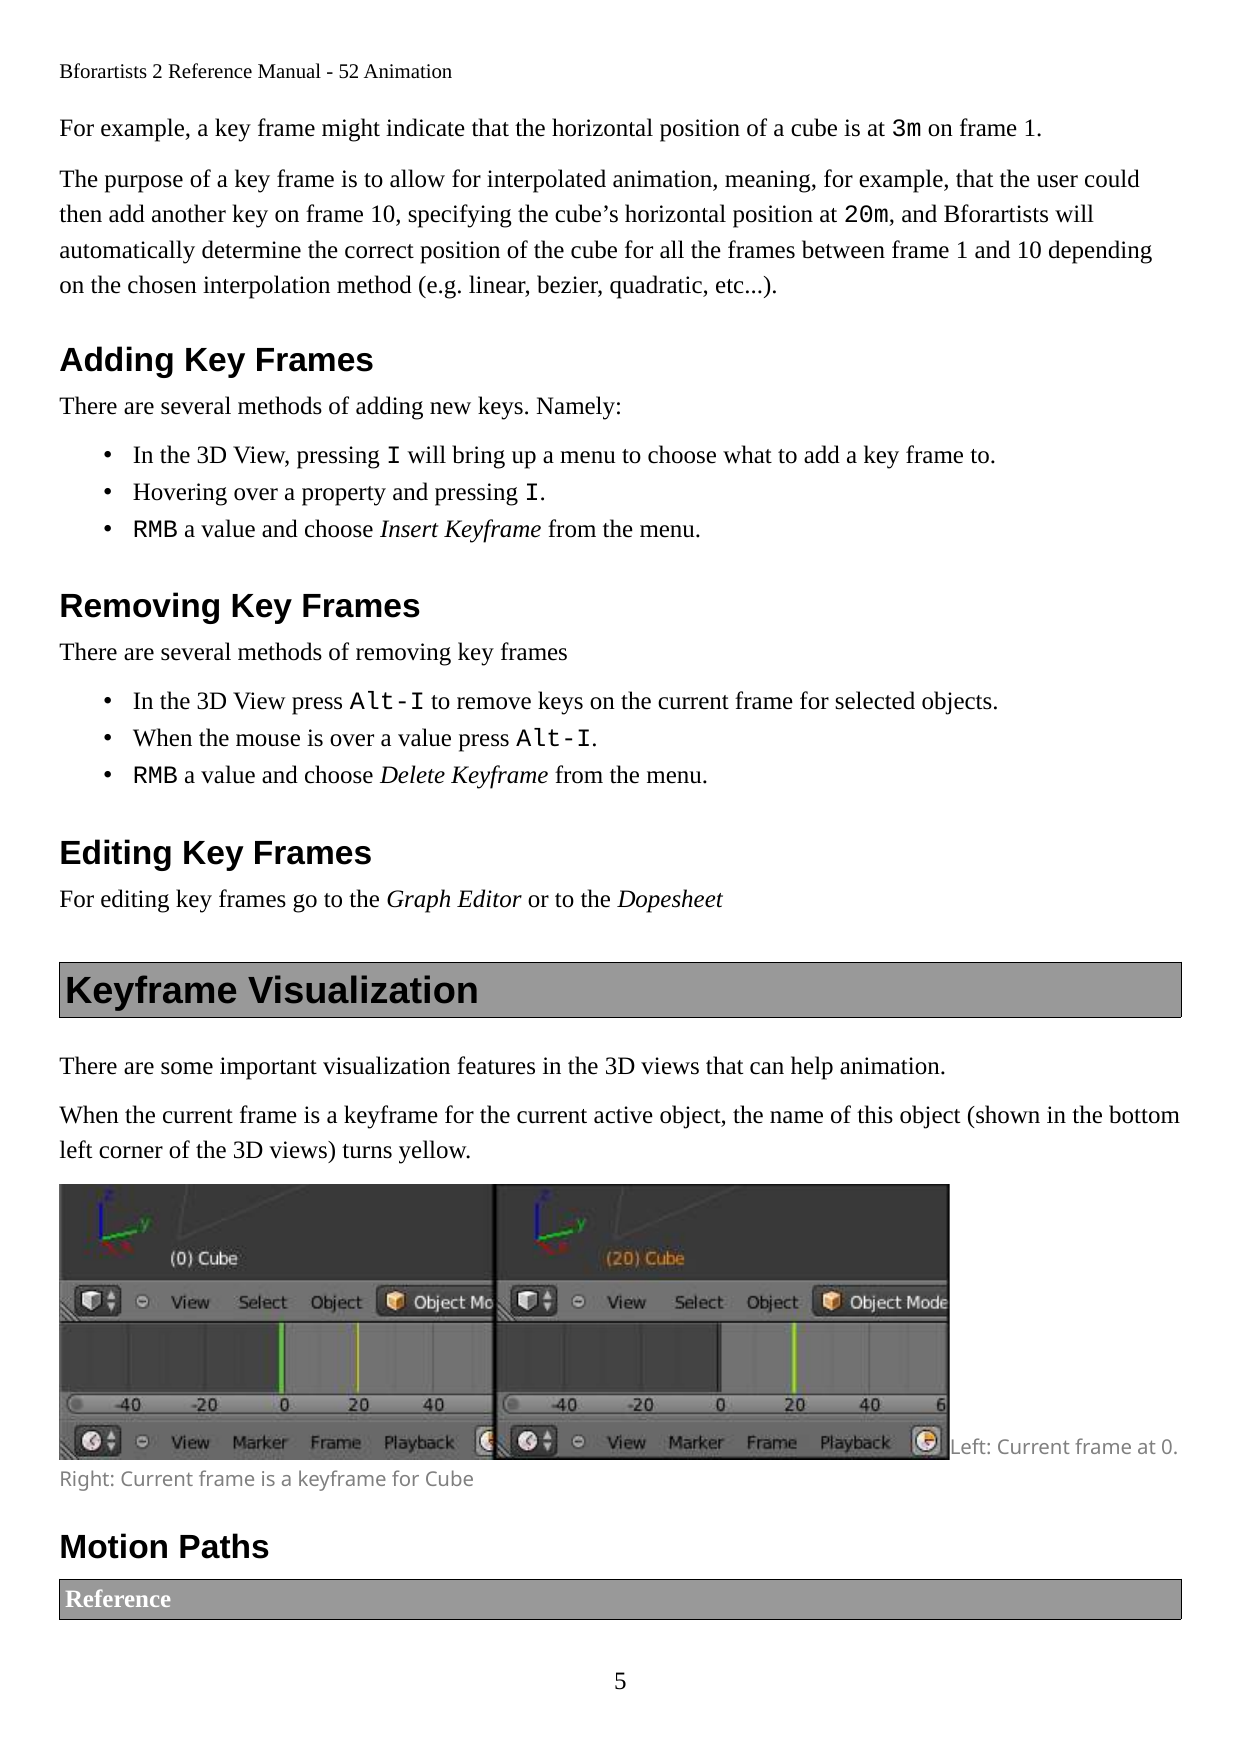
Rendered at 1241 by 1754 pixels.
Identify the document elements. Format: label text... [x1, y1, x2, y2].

text There are some important visualization features in the 3D views that can help animation. [59, 1051, 1181, 1080]
text There are several methods of adding new keys. Namely: [59, 391, 1181, 419]
subtitle Editing Key Frames [59, 833, 1181, 871]
list RMB a value and choose Delete Keyframe from the menu. [103, 760, 1181, 791]
text When the current frame is a keyframe for the current active object, the name of this object (shown in the bottom left corner of the 3D views) turns yellow. [59, 1101, 1181, 1164]
picture [59, 1184, 950, 1460]
text For example, a key frame might indicate that the horizontal position of a cube is at 3m on frame 1. [59, 113, 1181, 143]
text There are several methods of removing key frames [59, 637, 1181, 666]
list When the mouse is over a value press Alt-I. [103, 723, 1181, 754]
subtitle Adding Key Frames [59, 339, 1181, 378]
table_header Keyframe Visualization [60, 963, 1181, 1017]
list Hovering over a property and pressing I. [103, 477, 1181, 508]
list In the 3D View, pressing I will bring up a menu to choose what to add a key frame to. [103, 440, 1181, 471]
text Left: Current frame at 0. Right: Current frame is a keyframe for Cube [59, 1429, 1181, 1492]
subtitle Motion Paths [59, 1527, 1181, 1566]
list RMB a value and choose Insert Keyframe from the menu. [103, 514, 1181, 544]
subtitle Removing Key Frames [59, 586, 1181, 625]
text For editing key frames go to the Graph Editor or to the Dopesheet [59, 884, 1181, 913]
table_header Reference [60, 1580, 1181, 1619]
list In the 3D View press Alt-I to remove keys on the current frame for selected objects. [103, 686, 1181, 717]
text The purpose of a key frame is to allow for interpolated animation, meaning, for example, that the user could then add another key on frame 10, specifying the cube’s horizontal position at 20m, and Bforartists will automatically determine the correct position of the cube for all the frames between frame 1 and 10 depending on the chosen interpolation method (e.g. linear, bezier, quadratic, etc...). [59, 164, 1181, 298]
